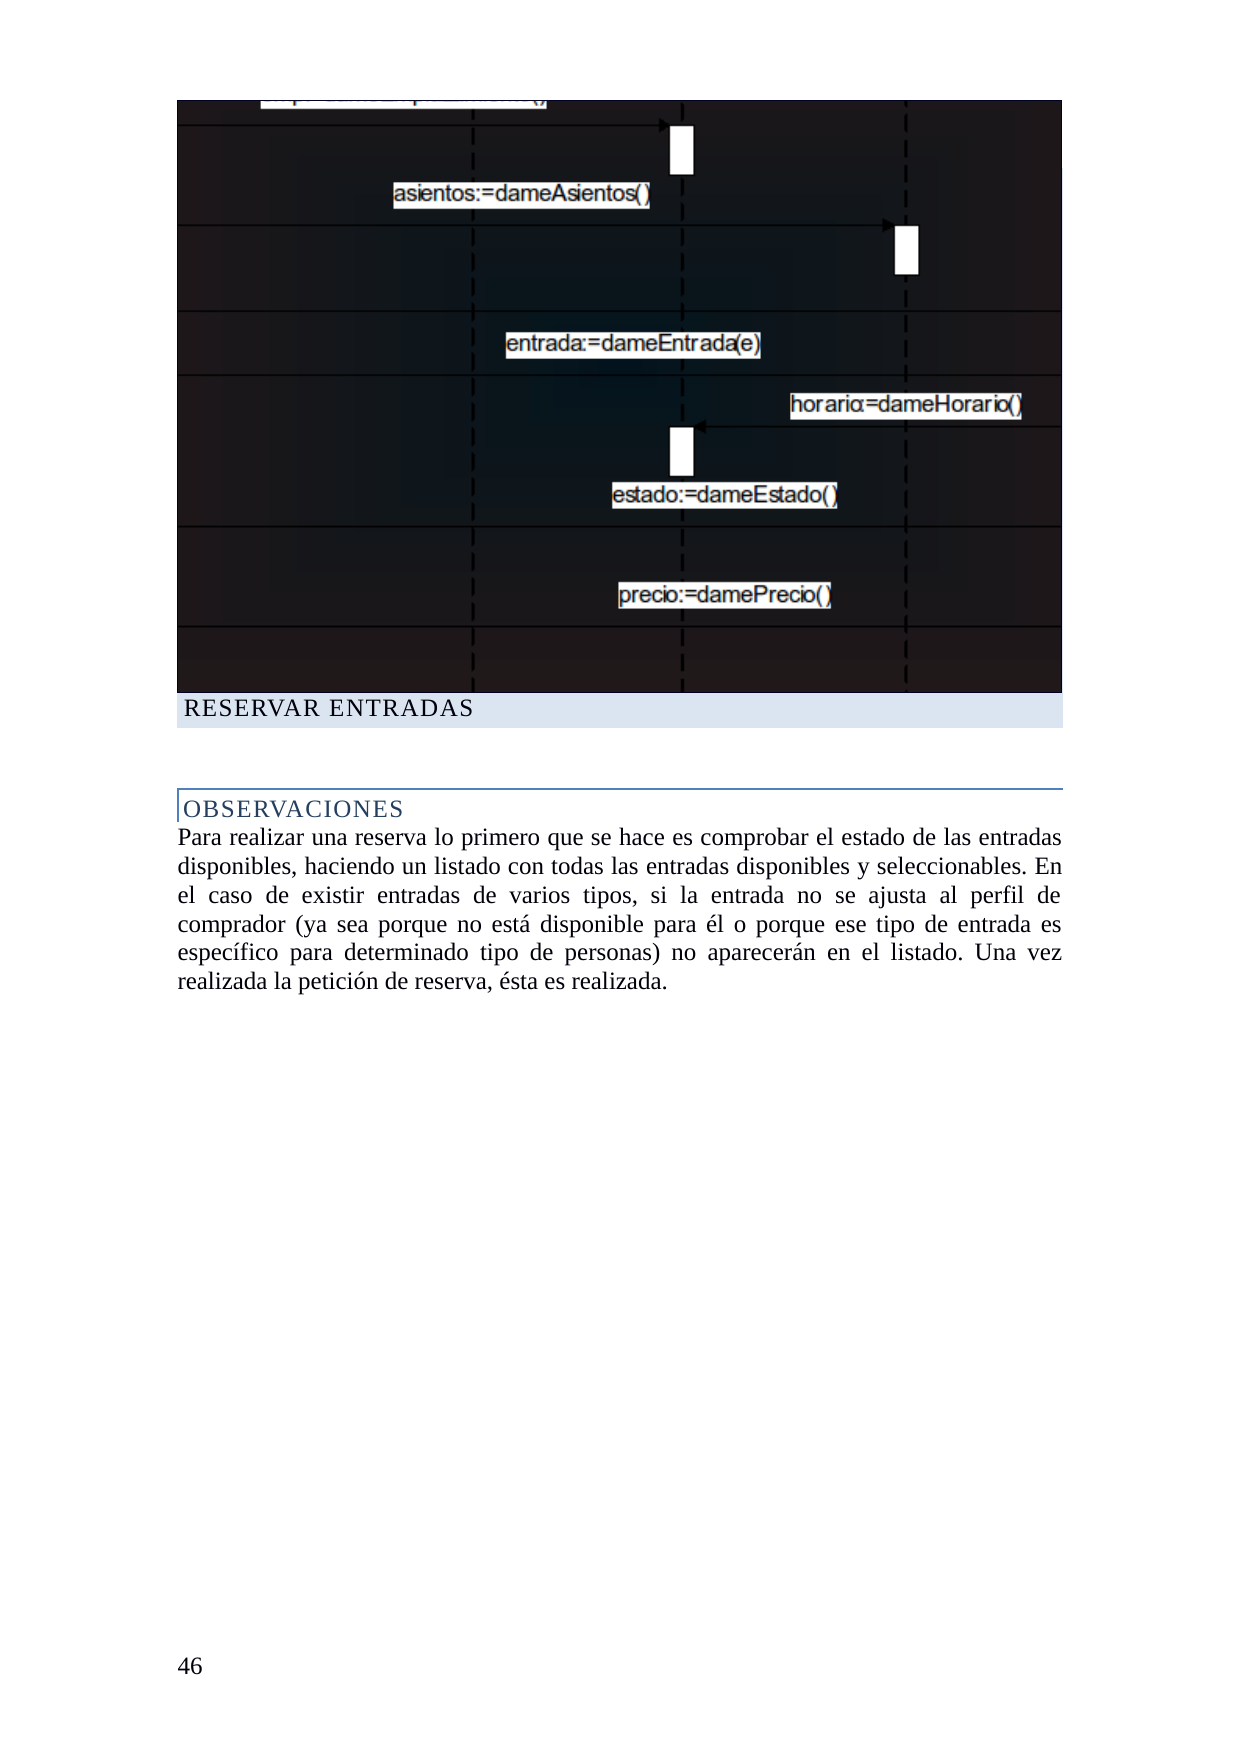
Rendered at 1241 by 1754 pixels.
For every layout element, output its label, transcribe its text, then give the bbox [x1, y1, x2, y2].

subtitle [184, 175, 219, 692]
picture [219, 101, 1020, 692]
subtitle [1020, 175, 1057, 692]
subtitle Observaciones [179, 790, 1063, 822]
text Para realizar una reserva lo primero que se hace es comprobar el estado de las entradas disponibles, haciendo un listado con todas las entradas disponibles y seleccionables. En el caso de existir entradas de varios tipos, si la entrada no se ajusta al perfil de comprador (ya sea porque no está disponible para él o porque ese tipo de entrada es específico para determinado tipo de personas) no aparecerán en el listado. Una vez realizada la petición de reserva, ésta es realizada. [177, 822, 1063, 995]
subtitle Reservar entradas [184, 693, 1057, 722]
